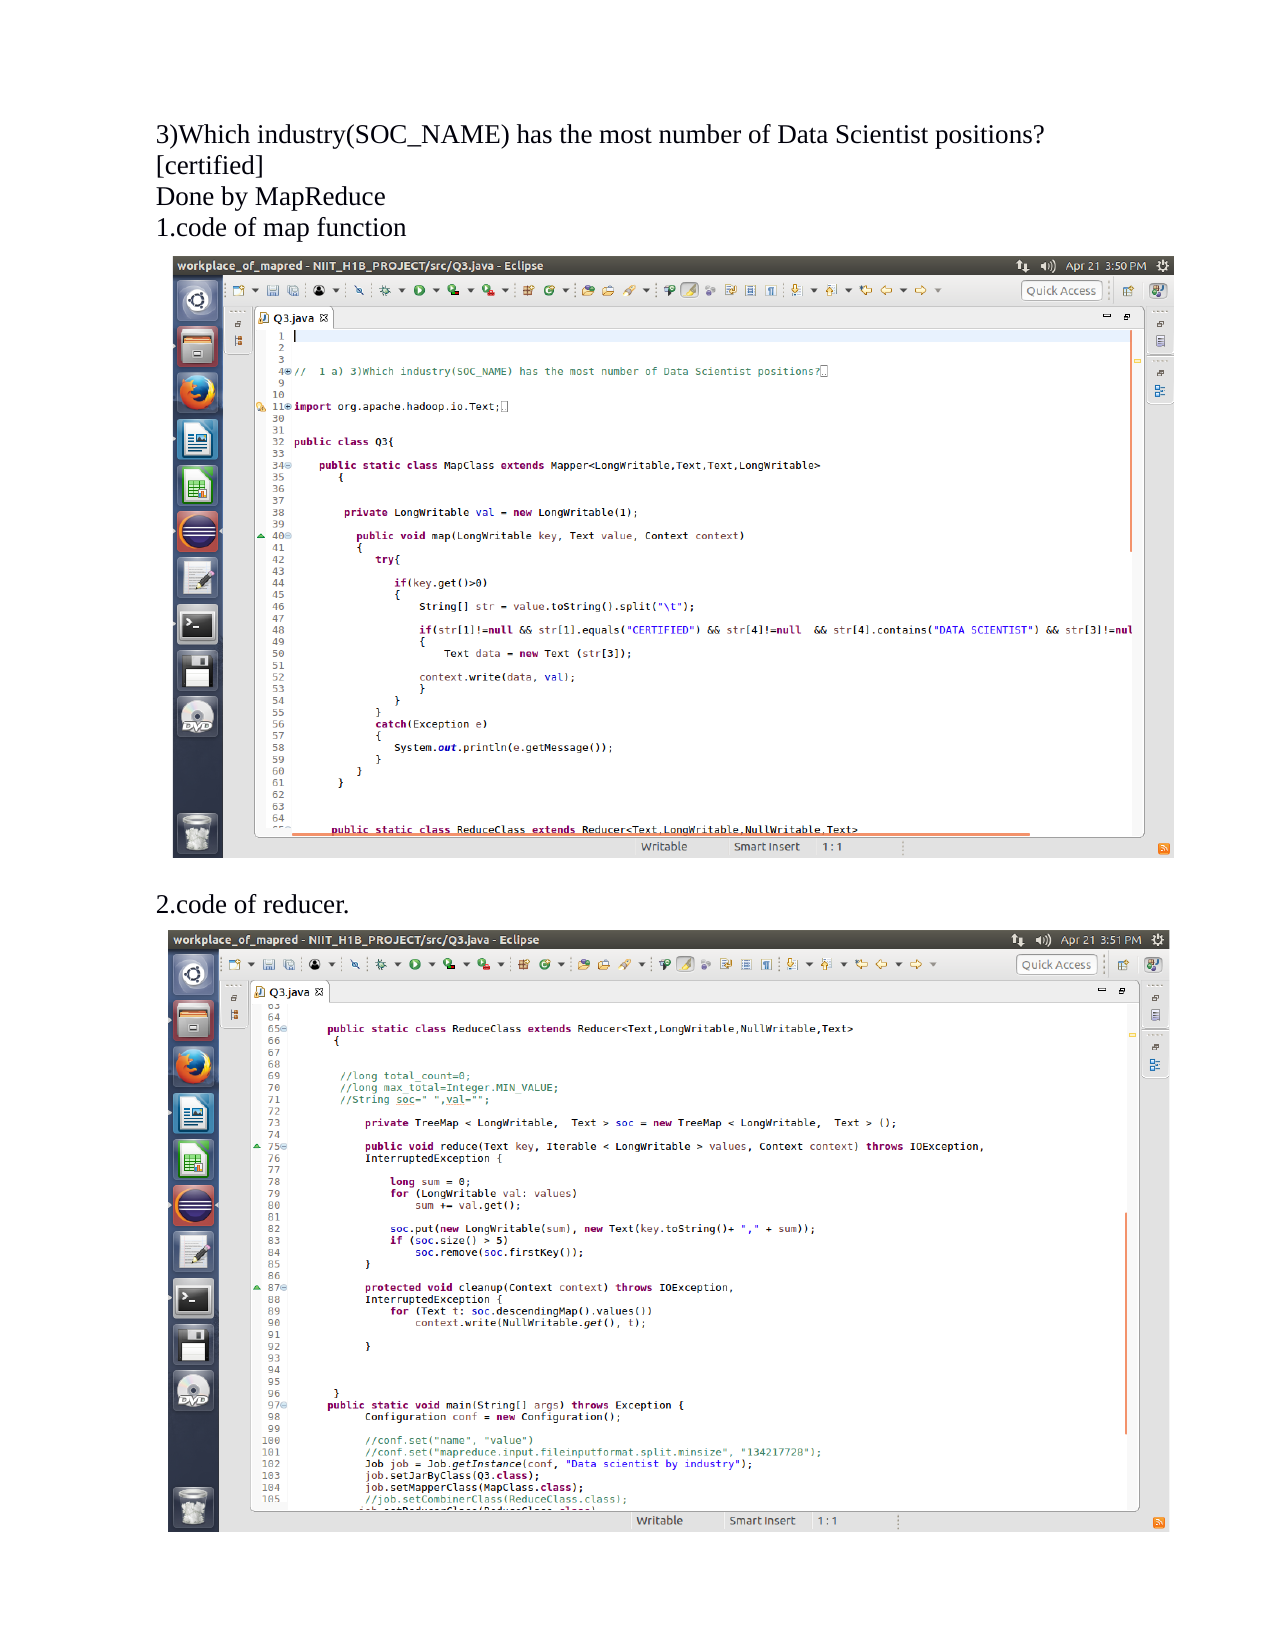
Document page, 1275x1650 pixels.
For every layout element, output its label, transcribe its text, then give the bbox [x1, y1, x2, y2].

text 2.code of reducer. [156, 889, 1157, 920]
picture [168, 930, 1170, 1532]
text [certified] [156, 149, 1157, 180]
text 1.code of map function [156, 212, 1157, 243]
text 3)Which industry(SOC_NAME) has the most number of Data Scientist positions? [156, 118, 1157, 149]
picture [172, 256, 1174, 858]
text Done by MapReduce [156, 180, 1157, 212]
